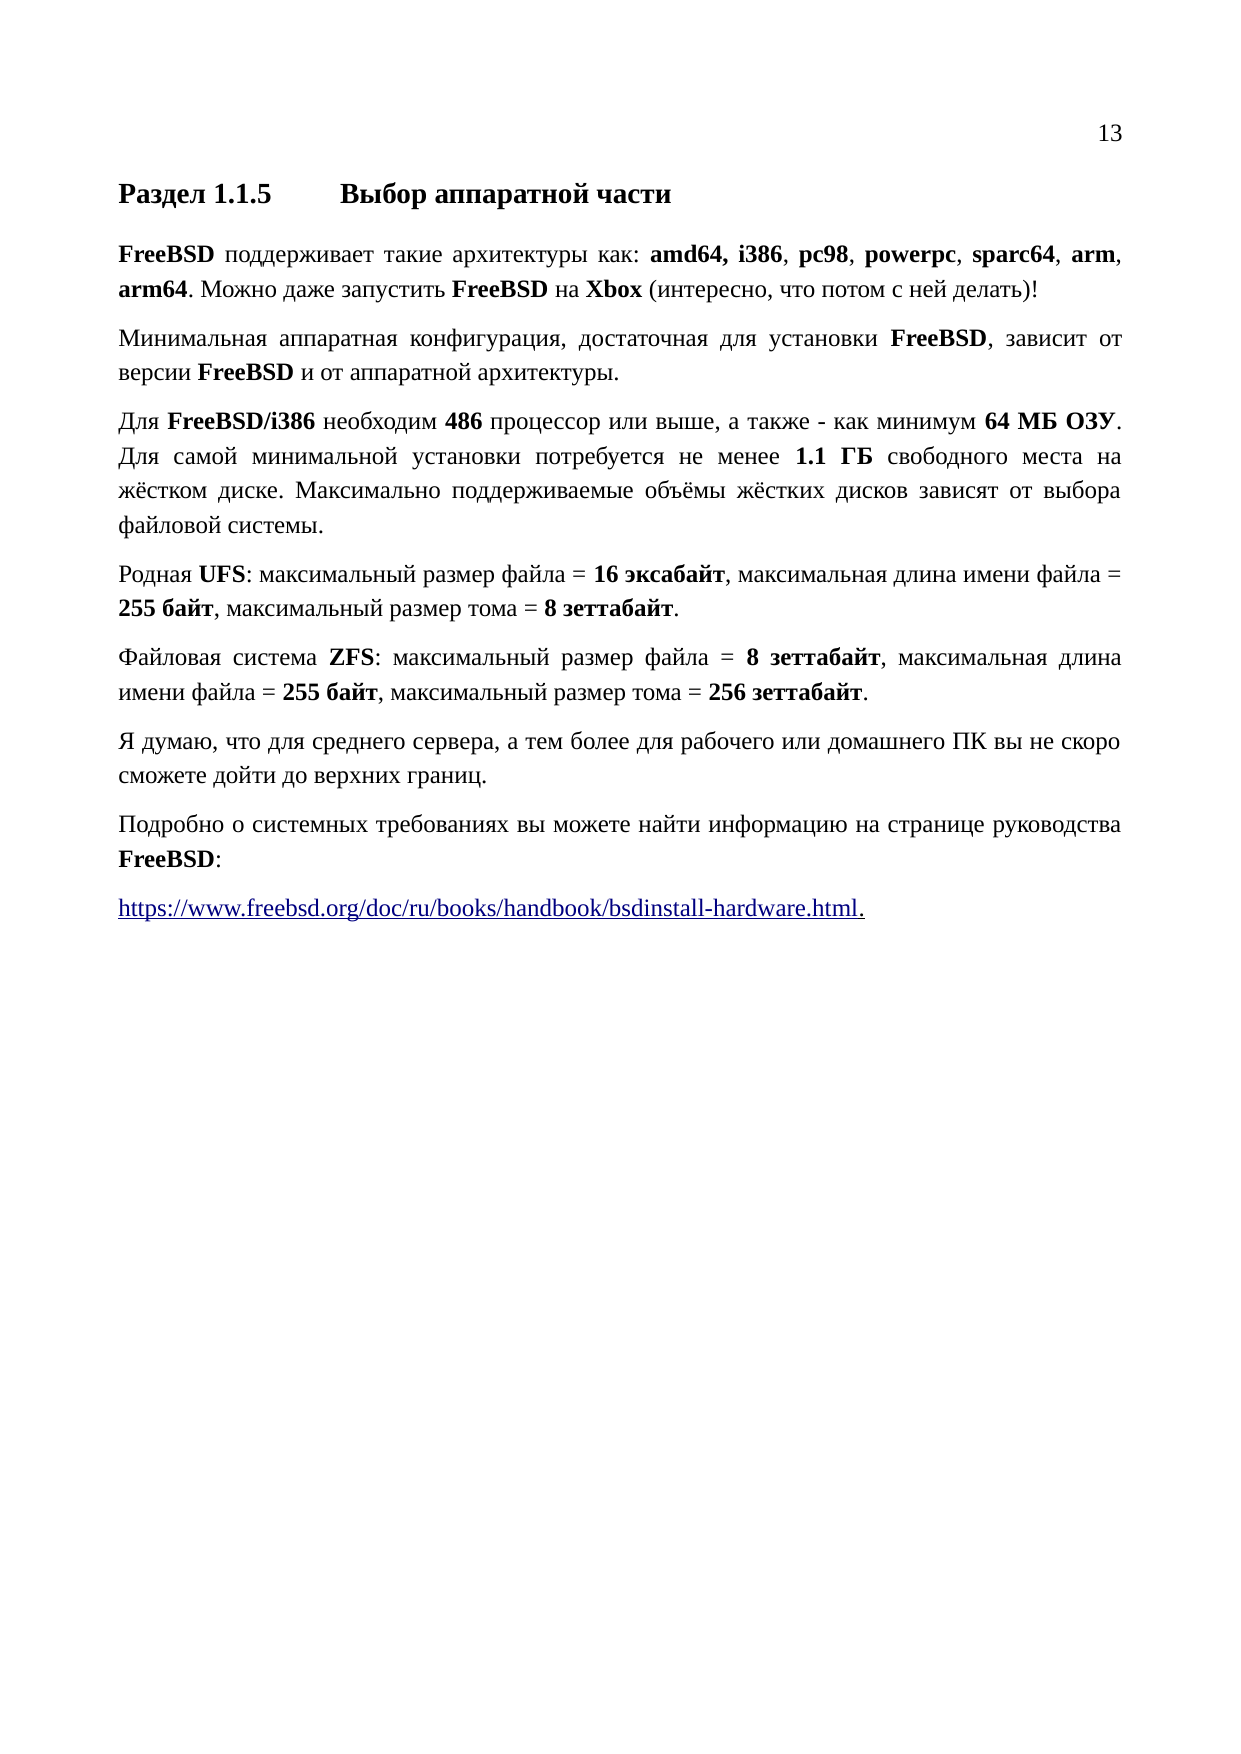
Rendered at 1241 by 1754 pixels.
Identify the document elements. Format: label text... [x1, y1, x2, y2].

text Я думаю, что для среднего сервера, а тем более для рабочего или домашнего ПК вы не скоро сможете дойти до верхних границ. [118, 726, 1122, 789]
text https://www.freebsd.org/doc/ru/books/handbook/bsdinstall-hardware.html. [118, 893, 1122, 922]
subtitle Выбор аппаратной части [118, 176, 1122, 210]
text Родная UFS: максимальный размер файла = 16 эксабайт, максимальная длина имени файла = 255 байт, максимальный размер тома = 8 зеттабайт. [118, 559, 1122, 622]
text Файловая система ZFS: максимальный размер файла = 8 зеттабайт, максимальная длина имени файла = 255 байт, максимальный размер тома = 256 зеттабайт. [118, 642, 1122, 706]
text Подробно о системных требованиях вы можете найти информацию на странице руководства FreeBSD: [118, 809, 1122, 873]
text Минимальная аппаратная конфигурация, достаточная для установки FreeBSD, зависит от версии FreeBSD и от аппаратной архитектуры. [118, 323, 1122, 386]
text Для FreeBSD/i386 необходим 486 процессор или выше, а также - как минимум 64 МБ ОЗУ. Для самой минимальной установки потребуется не менее 1.1 ГБ свободного места на жёстком диске. Максимально поддерживаемые объёмы жёстких дисков зависят от выбора файловой системы. [118, 406, 1122, 539]
text FreeBSD поддерживает такие архитектуры как: amd64, i386, pc98, powerpc, sparc64, arm, arm64. Можно даже запустить FreeBSD на Xbox (интересно, что потом с ней делать)! [118, 239, 1122, 303]
